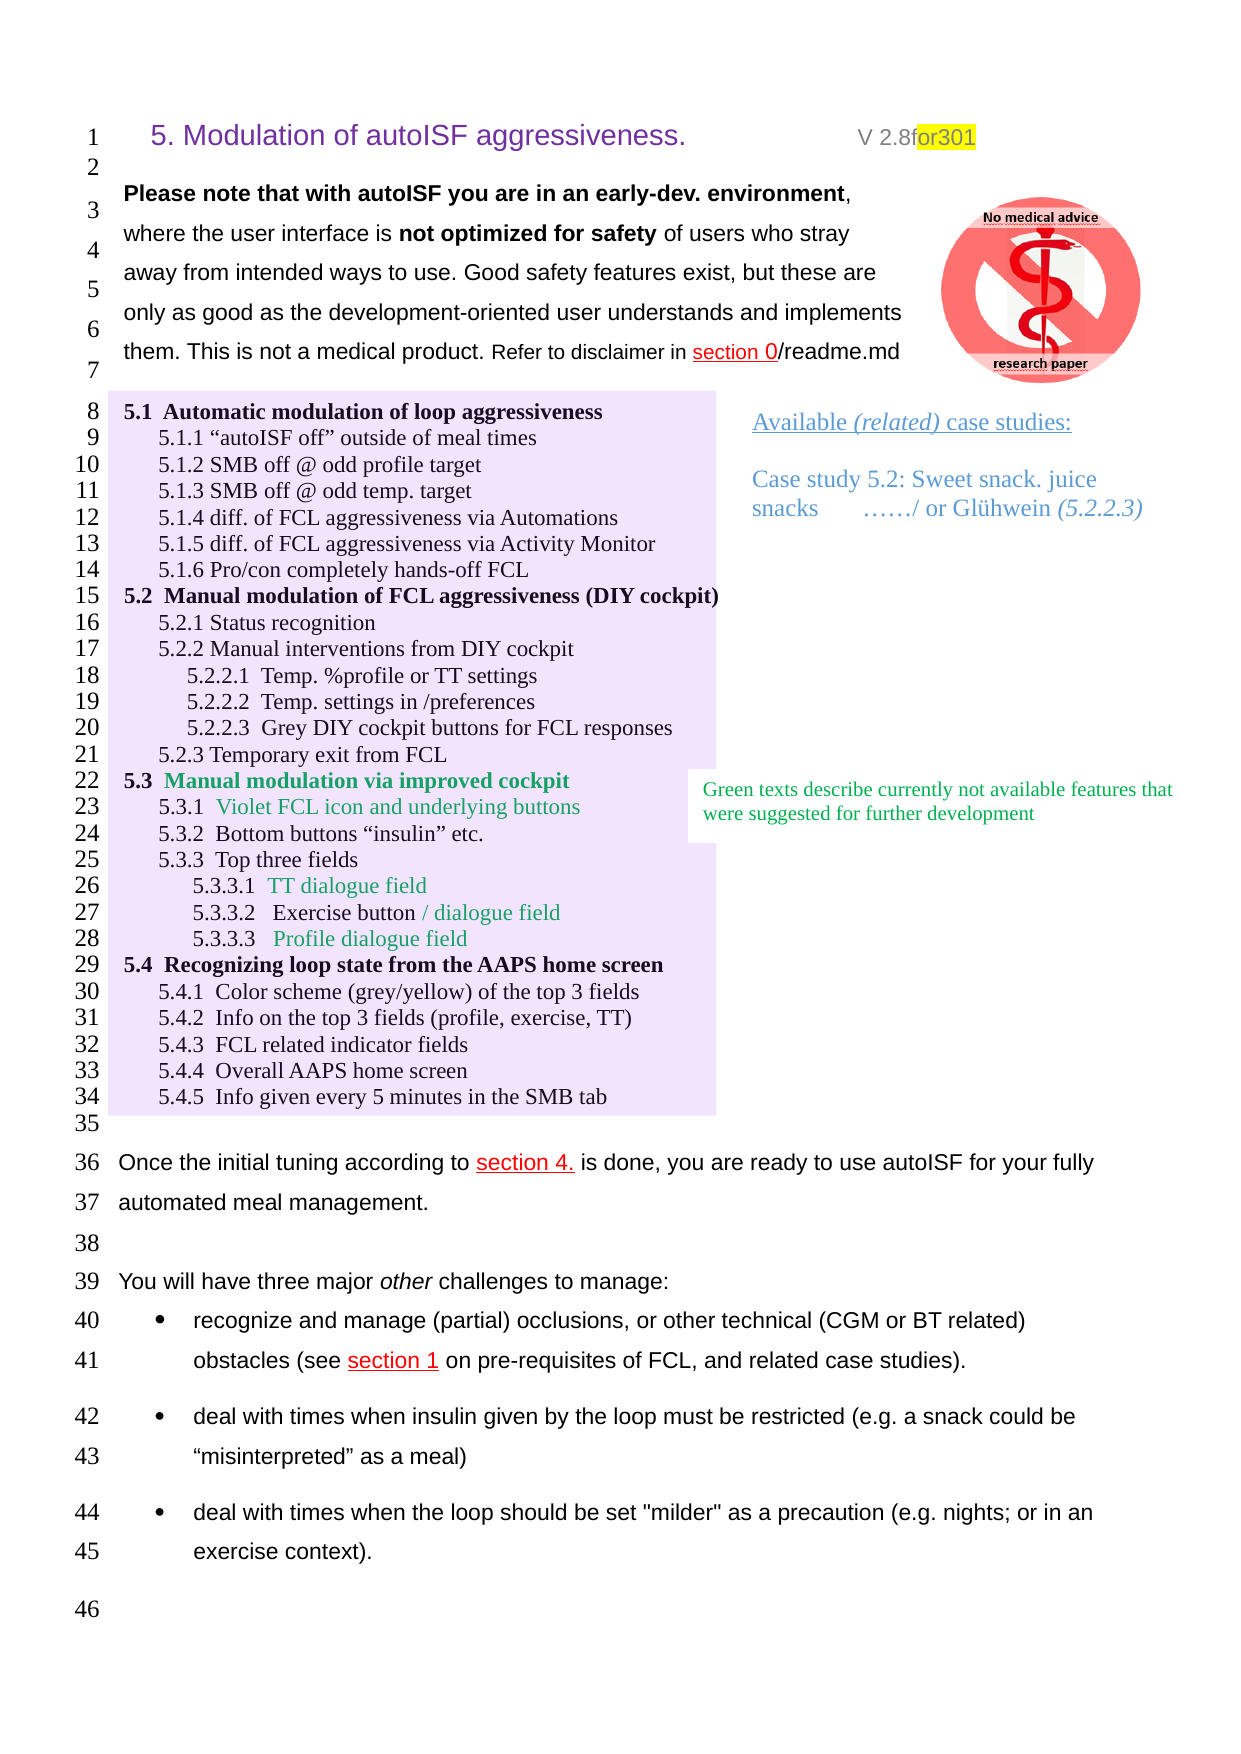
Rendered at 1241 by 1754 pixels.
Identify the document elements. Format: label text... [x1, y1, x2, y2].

text 5. Modulation of autoISF aggressiveness. V 2.8for301 [118, 118, 1122, 152]
text 5.1 Automatic modulation of loop aggressiveness [717, 398, 1170, 583]
text 5.3 Manual modulation via improved cockpit [688, 767, 1191, 843]
text 5.3.3.2 Exercise button / dialogue field [717, 899, 1122, 925]
text 5.4.2 Info on the top 3 fields (profile, exercise, TT) [717, 1004, 1122, 1031]
text Please note that with autoISF you are in an early-dev. environment, where the user interface is not optimized for safety of users who stray away from intended ways to use. Good safety features exist, but these are only as good as the development-oriented user understands and implements them. This is not a medical product. Refer to disclaimer in section 0/readme.md [123, 180, 908, 364]
list deal with times when insulin given by the loop must be restricted (e.g. a snack could be “misinterpreted” as a meal) [156, 1403, 1122, 1469]
text 5.4.5 Info given every 5 minutes in the SMB tab [717, 1083, 1122, 1110]
text 5.3.3.1 TT dialogue field [717, 872, 1122, 899]
text 5.2.2.3 Grey DIY cockpit buttons for FCL responses [717, 714, 1122, 741]
text 5.2.2.1 Temp. %profile or TT settings [717, 662, 1122, 688]
text 5.1.3 Odd-numbered temp. targets (TT) set via Automation, to block SMBs [118, 1083, 717, 1110]
text Case study 5.2: Sweet snack. juice snacks ……/ or Glühwein (5.2.2.3) [752, 464, 1155, 522]
text 5.2.2 Manual interventions from DIY cockpit [717, 635, 1122, 662]
text 5.2.3 Temporary exit from FCL [717, 741, 1122, 767]
text 5.2.2.2 Temp. settings in /preferences [717, 688, 1122, 714]
text 5.4.3 FCL related indicator fields [717, 1031, 1122, 1057]
text 5.4.4 Overall AAPS home screen [717, 1057, 1122, 1083]
text Available (related) case studies: [752, 407, 1155, 436]
list deal with times when the loop should be set "milder" as a precaution (e.g. nights; or in an exercise context). [156, 1499, 1122, 1565]
text 5.3.3 Top three fields [717, 846, 1122, 872]
text 5.4 Recognizing loop state from the AAPS home screen [717, 952, 1122, 978]
text 5.2.1 Status recognition [717, 609, 1122, 635]
text You will have three major other challenges to manage: [118, 1268, 1122, 1294]
text 5.2 Manual modulation of FCL aggressiveness (DIY cockpit) [717, 583, 1122, 609]
text Green texts describe currently not available features that were suggested for further development [703, 777, 1176, 825]
text 5.3.3.3 Profile dialogue field [717, 925, 1122, 952]
list recognize and manage (partial) occlusions, or other technical (CGM or BT related) obstacles (see section 1 on pre-requisites of FCL, and related case studies). [156, 1307, 1122, 1373]
text Once the initial tuning according to section 4. is done, you are ready to use autoISF for your fully automated meal management. [118, 1149, 1122, 1215]
list whether the TT duration is chosen appropriately [118, 1031, 717, 1057]
text 5.4.1 Color scheme (grey/yellow) of the top 3 fields [717, 978, 1122, 1004]
list how swapping the sequence in which the automations appear in the Automation list would lead to different SMB impacts. [118, 1057, 717, 1083]
